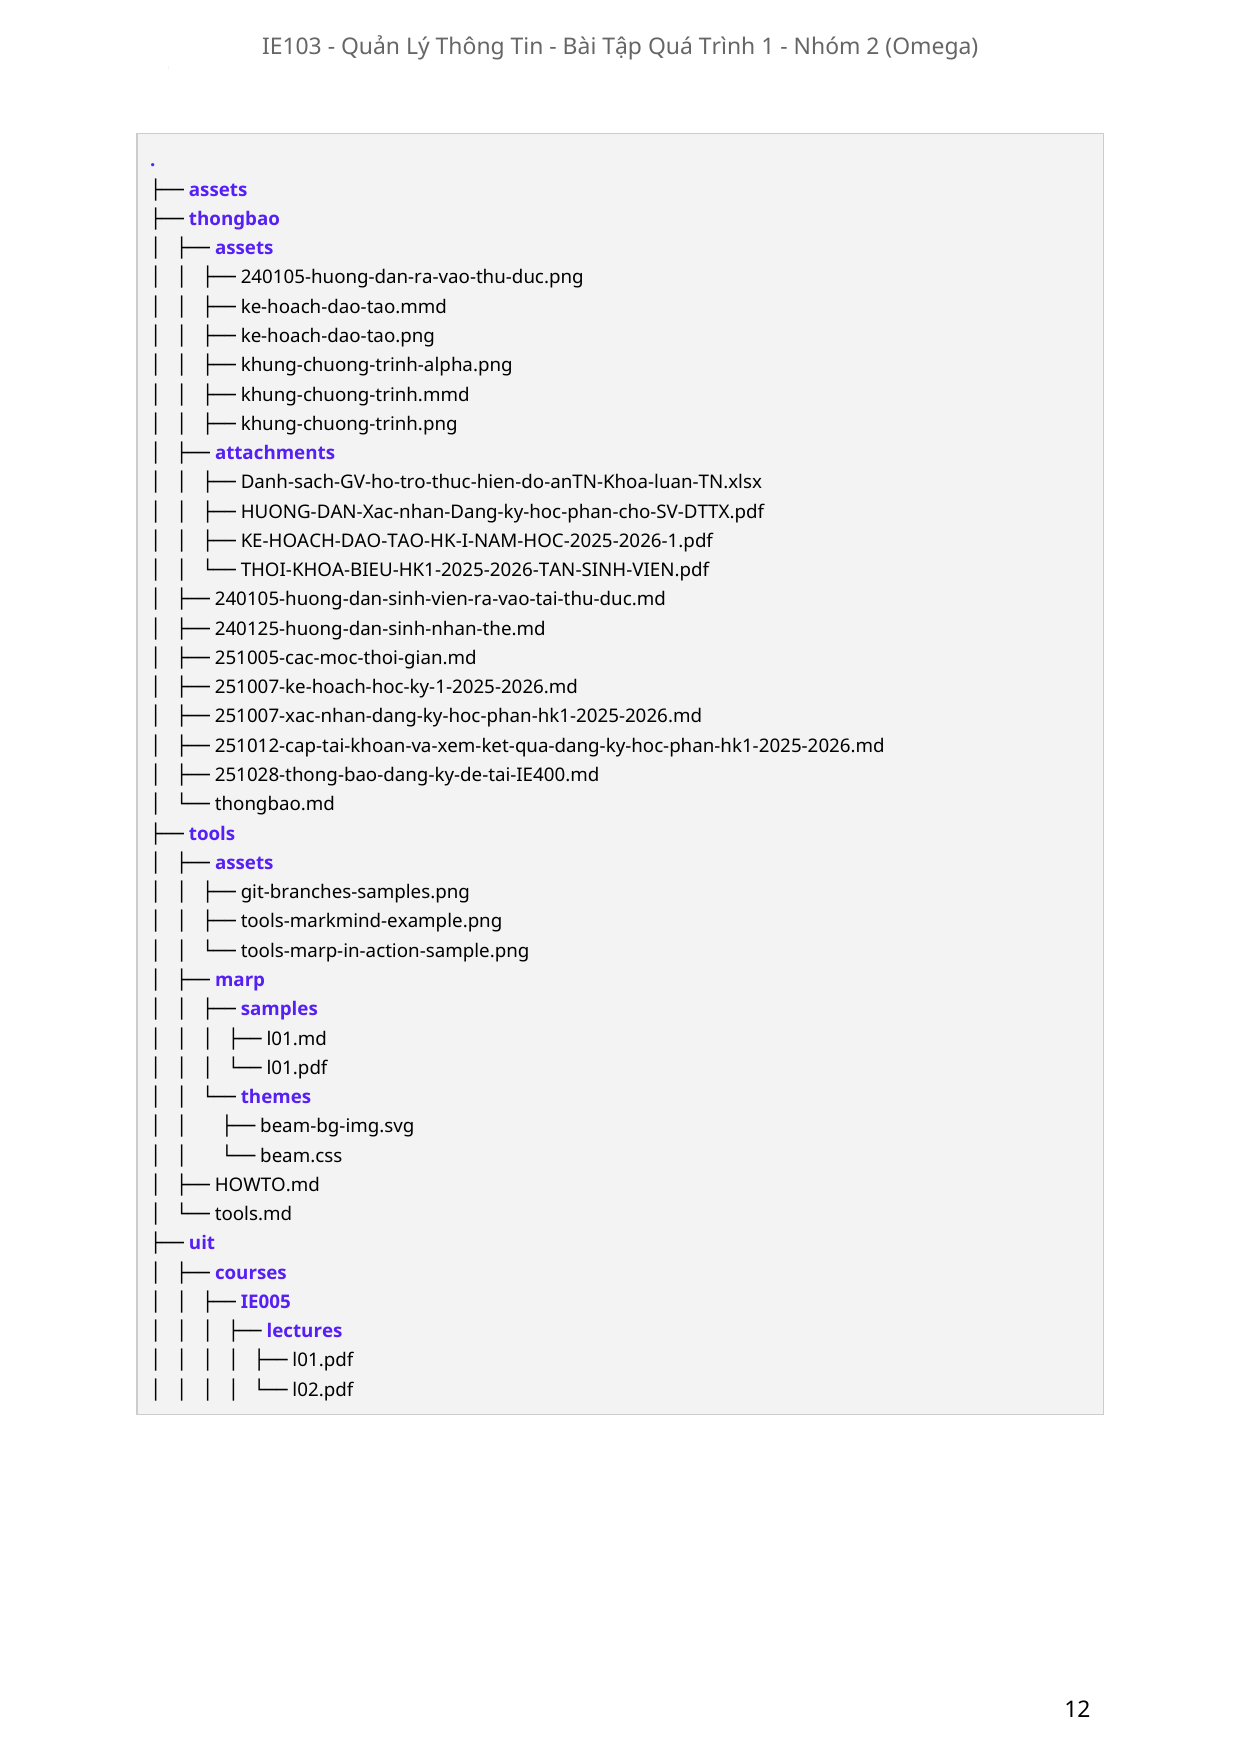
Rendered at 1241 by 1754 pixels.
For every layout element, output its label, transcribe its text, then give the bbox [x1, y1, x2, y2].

text │ │ ├── Danh-sach-GV-ho-tro-thuc-hien-do-anTN-Khoa-luan-TN.xlsx [138, 455, 1103, 484]
text │ │ ├── khung-chuong-trinh-alpha.png [138, 338, 1103, 367]
text │ │ └── themes [138, 1070, 1103, 1099]
text │ │ ├── KE-HOACH-DAO-TAO-HK-I-NAM-HOC-2025-2026-1.pdf [138, 514, 1103, 543]
text │ │ └── beam.css [138, 1128, 1103, 1158]
text │ │ ├── HUONG-DAN-Xac-nhan-Dang-ky-hoc-phan-cho-SV-DTTX.pdf [138, 484, 1103, 514]
text │ │ │ ├── lectures [138, 1304, 1103, 1333]
text │ │ │ ├── l01.md [138, 1011, 1103, 1041]
text │ │ ├── ke-hoach-dao-tao.png [138, 309, 1103, 338]
text │ │ ├── khung-chuong-trinh.png [138, 397, 1103, 426]
text │ ├── attachments [138, 426, 1103, 455]
text │ │ └── THOI-KHOA-BIEU-HK1-2025-2026-TAN-SINH-VIEN.pdf [138, 543, 1103, 572]
text │ │ │ │ ├── l01.pdf [138, 1333, 1103, 1362]
text │ │ ├── beam-bg-img.svg [138, 1099, 1103, 1128]
text │ │ ├── ke-hoach-dao-tao.mmd [138, 279, 1103, 309]
text │ ├── 251028-thong-bao-dang-ky-de-tai-IE400.md [138, 748, 1103, 777]
text │ ├── 240105-huong-dan-sinh-vien-ra-vao-tai-thu-duc.md [138, 572, 1103, 601]
text │ ├── 251007-ke-hoach-hoc-ky-1-2025-2026.md [138, 660, 1103, 689]
text │ └── thongbao.md [138, 777, 1103, 806]
text │ ├── 251005-cac-moc-thoi-gian.md [138, 631, 1103, 660]
text │ │ │ │ └── l02.pdf [138, 1362, 1103, 1414]
text │ ├── 251007-xac-nhan-dang-ky-hoc-phan-hk1-2025-2026.md [138, 689, 1103, 718]
text ├── assets [138, 162, 1103, 192]
text │ │ ├── tools-markmind-example.png [138, 894, 1103, 923]
text │ ├── 251012-cap-tai-khoan-va-xem-ket-qua-dang-ky-hoc-phan-hk1-2025-2026.md [138, 718, 1103, 748]
text │ ├── courses [138, 1245, 1103, 1275]
text ├── uit [138, 1216, 1103, 1245]
text │ ├── assets [138, 221, 1103, 250]
text ├── thongbao [138, 192, 1103, 221]
text │ │ ├── 240105-huong-dan-ra-vao-thu-duc.png [138, 250, 1103, 279]
text . [138, 134, 1103, 162]
text │ ├── marp [138, 953, 1103, 982]
text │ │ ├── git-branches-samples.png [138, 865, 1103, 894]
text │ ├── HOWTO.md [138, 1158, 1103, 1187]
text │ │ ├── IE005 [138, 1275, 1103, 1304]
text │ └── tools.md [138, 1187, 1103, 1216]
text │ │ └── tools-marp-in-action-sample.png [138, 923, 1103, 953]
text │ ├── assets [138, 836, 1103, 865]
text │ │ ├── samples [138, 982, 1103, 1011]
text │ │ ├── khung-chuong-trinh.mmd [138, 367, 1103, 397]
text │ │ │ └── l01.pdf [138, 1041, 1103, 1070]
text ├── tools [138, 806, 1103, 836]
text │ ├── 240125-huong-dan-sinh-nhan-the.md [138, 601, 1103, 631]
